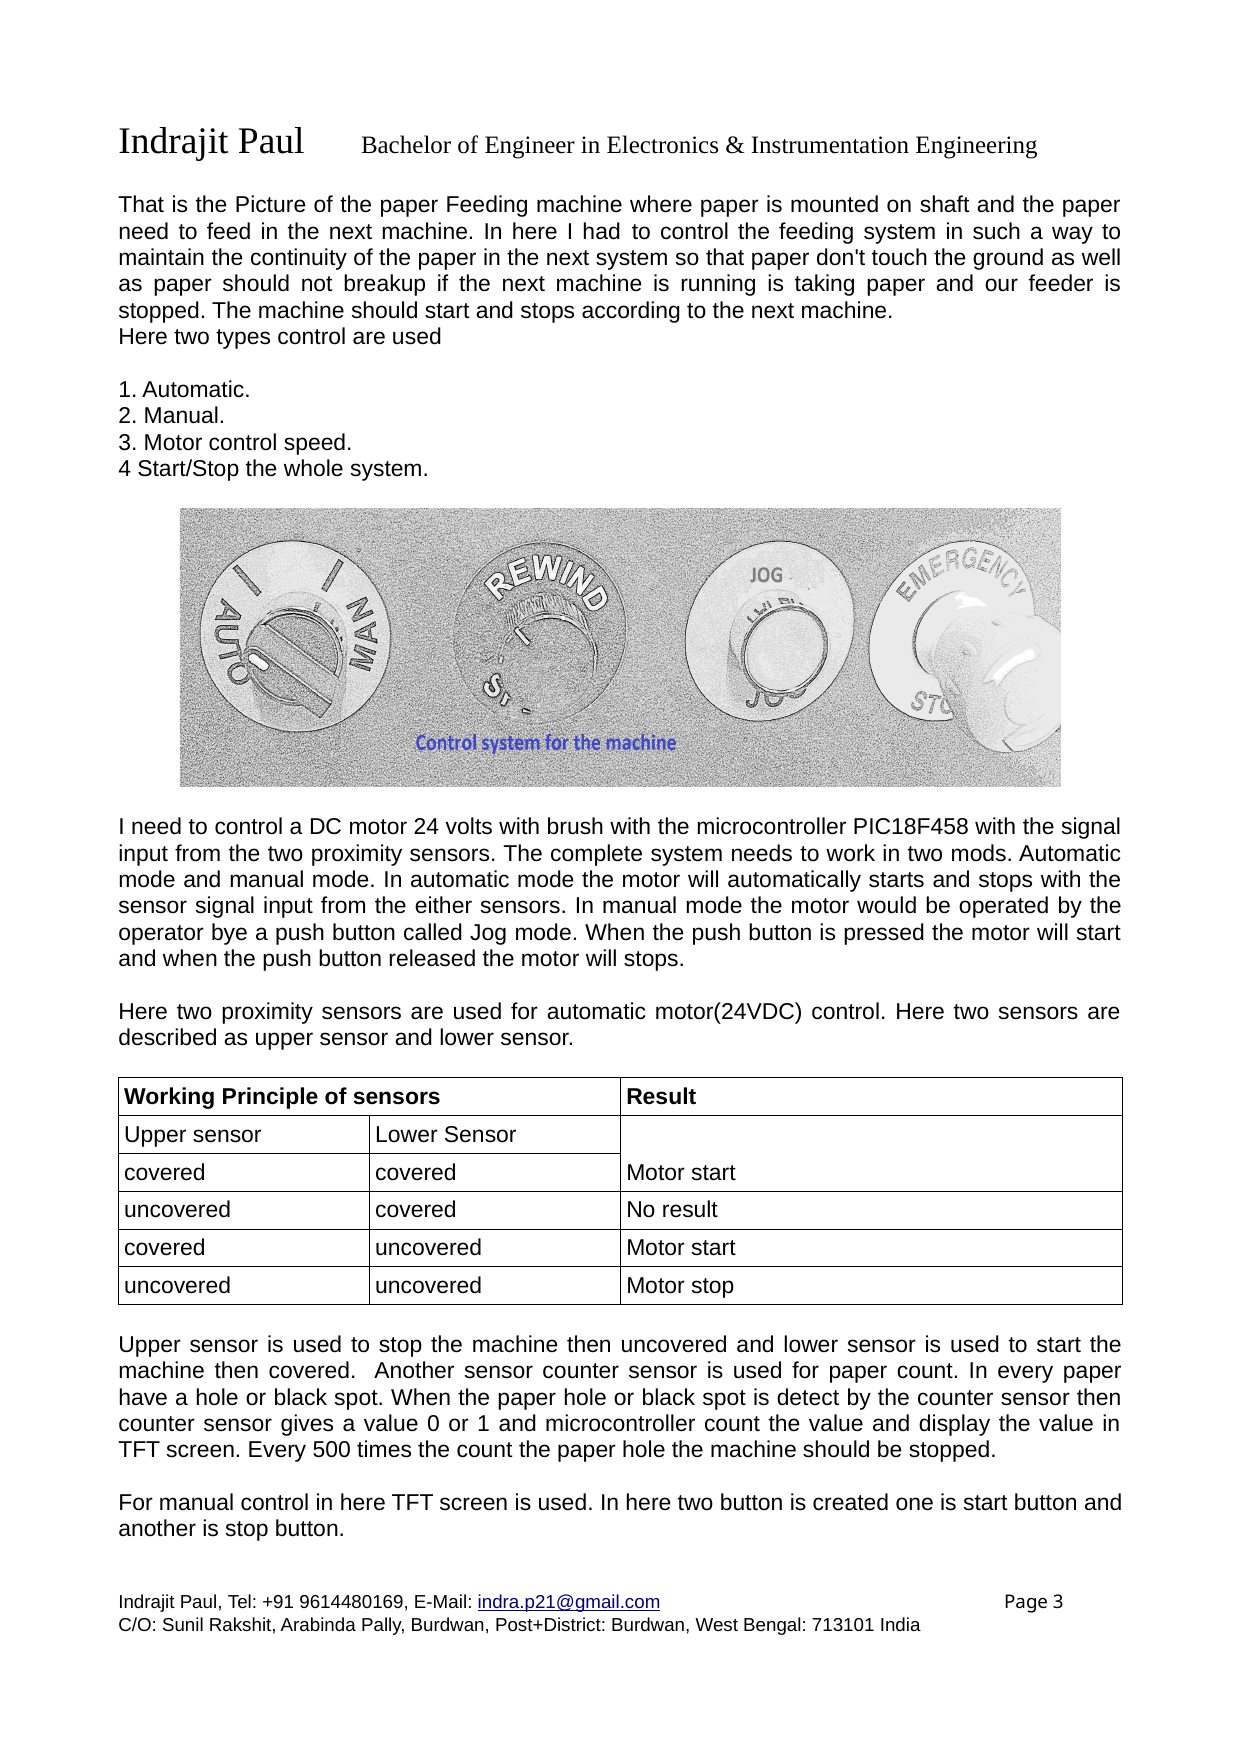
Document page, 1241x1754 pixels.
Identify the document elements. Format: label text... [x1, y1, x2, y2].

table_header Working Principle of sensors [119, 1078, 620, 1115]
table_cell uncovered [119, 1192, 369, 1228]
text 2. Manual. [118, 402, 1122, 428]
table_cell Motor start [621, 1153, 1122, 1191]
text 3. Motor control speed. [118, 428, 1122, 455]
text For manual control in here TFT screen is used. In here two button is created one is start button and another is stop button. [118, 1489, 1122, 1542]
table_cell No result [621, 1192, 1122, 1228]
picture [179, 508, 1061, 787]
table_cell Upper sensor [119, 1116, 369, 1153]
table_cell covered [370, 1154, 620, 1191]
table_cell uncovered [370, 1267, 620, 1304]
text Here two proximity sensors are used for automatic motor(24VDC) control. Here two sensors are described as upper sensor and lower sensor. [118, 998, 1122, 1050]
table_cell [621, 1116, 1122, 1153]
table_cell uncovered [119, 1267, 369, 1304]
table_cell uncovered [370, 1230, 620, 1266]
text That is the Picture of the paper Feeding machine where paper is mounted on shaft and the paper need to feed in the next machine. In here I had to control the feeding system in such a way to maintain the continuity of the paper in the next system so that paper don't touch the ground as well as paper should not breakup if the next machine is running is taking paper and our feeder is stopped. The machine should start and stops according to the next machine. [118, 191, 1122, 323]
table_cell covered [119, 1230, 369, 1266]
table_cell Lower Sensor [370, 1116, 620, 1153]
table_cell Motor stop [621, 1267, 1122, 1304]
text Here two types control are used [118, 323, 1122, 349]
text 4 Start/Stop the whole system. [118, 455, 1122, 481]
text Upper sensor is used to stop the machine then uncovered and lower sensor is used to start the machine then covered. Another sensor counter sensor is used for paper count. In every paper have a hole or black spot. When the paper hole or black spot is detect by the counter sensor then counter sensor gives a value 0 or 1 and microcontroller count the value and display the value in TFT screen. Every 500 times the count the paper hole the machine should be stopped. [118, 1331, 1122, 1462]
table_cell covered [119, 1154, 369, 1191]
table_cell Motor start [621, 1230, 1122, 1266]
table_header Result [621, 1078, 1122, 1115]
table_cell covered [370, 1192, 620, 1228]
text I need to control a DC motor 24 volts with brush with the microcontroller PIC18F458 with the signal input from the two proximity sensors. The complete system needs to work in two mods. Automatic mode and manual mode. In automatic mode the motor will automatically starts and stops with the sensor signal input from the either sensors. In manual mode the motor would be operated by the operator bye a push button called Jog mode. When the push button is pressed the motor will start and when the push button released the motor will stops. [118, 813, 1122, 971]
text 1. Automatic. [118, 376, 1122, 402]
